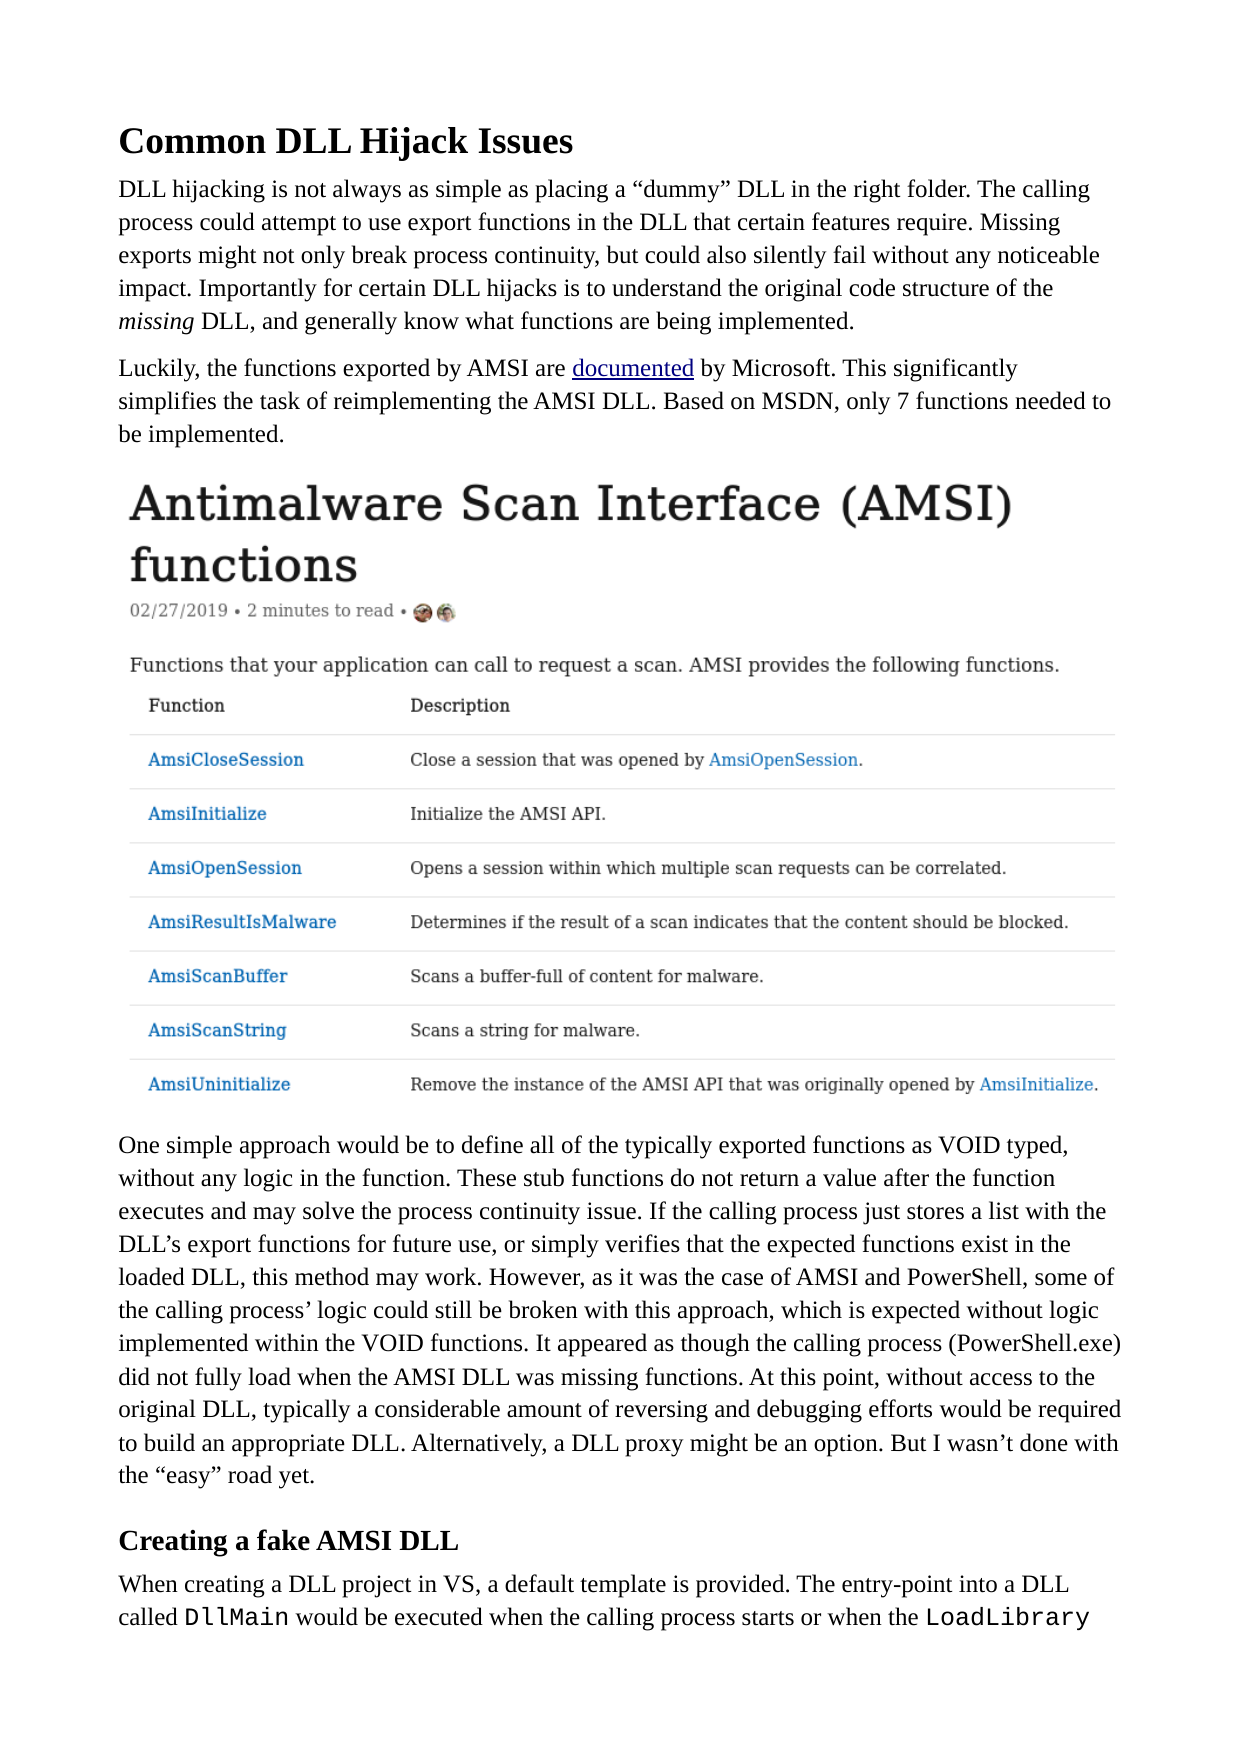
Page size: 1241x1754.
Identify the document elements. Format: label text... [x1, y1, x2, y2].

subtitle Creating a fake AMSI DLL [118, 1523, 1122, 1556]
text Luckily, the functions exported by AMSI are documented by Microsoft. This significantly simplifies the task of reimplementing the AMSI DLL. Based on MSDN, only 7 functions needed to be implemented. [118, 353, 1122, 448]
text DLL hijacking is not always as simple as placing a “dummy” DLL in the right folder. The calling process could attempt to use export functions in the DLL that certain features require. Missing exports might not only break process continuity, but could also silently fail without any noticeable impact. Importantly for certain DLL hijacks is to understand the original code structure of the missing DLL, and generally know what functions are being implemented. [118, 174, 1122, 334]
text When creating a DLL project in VS, a default template is provided. The entry-point into a DLL called DllMain would be executed when the calling process starts or when the LoadLibrary [118, 1569, 1122, 1633]
picture [118, 467, 1116, 1107]
subtitle Common DLL Hijack Issues [118, 118, 1122, 161]
text One simple approach would be to define all of the typically exported functions as VOID typed, without any logic in the function. These stub functions do not return a value after the function executes and may solve the process continuity issue. If the calling process just stores a list with the DLL’s export functions for future use, or simply verifies that the expected functions exist in the loaded DLL, this method may work. However, as it was the case of AMSI and PowerShell, some of the calling process’ logic could still be broken with this approach, which is expected without logic implemented within the VOID functions. It appeared as though the calling process (PowerShell.exe) did not fully load when the AMSI DLL was missing functions. At this point, without access to the original DLL, typically a considerable amount of reversing and debugging efforts would be required to build an appropriate DLL. Alternatively, a DLL proxy might be an option. But I wasn’t done with the “easy” road yet. [118, 1130, 1122, 1489]
